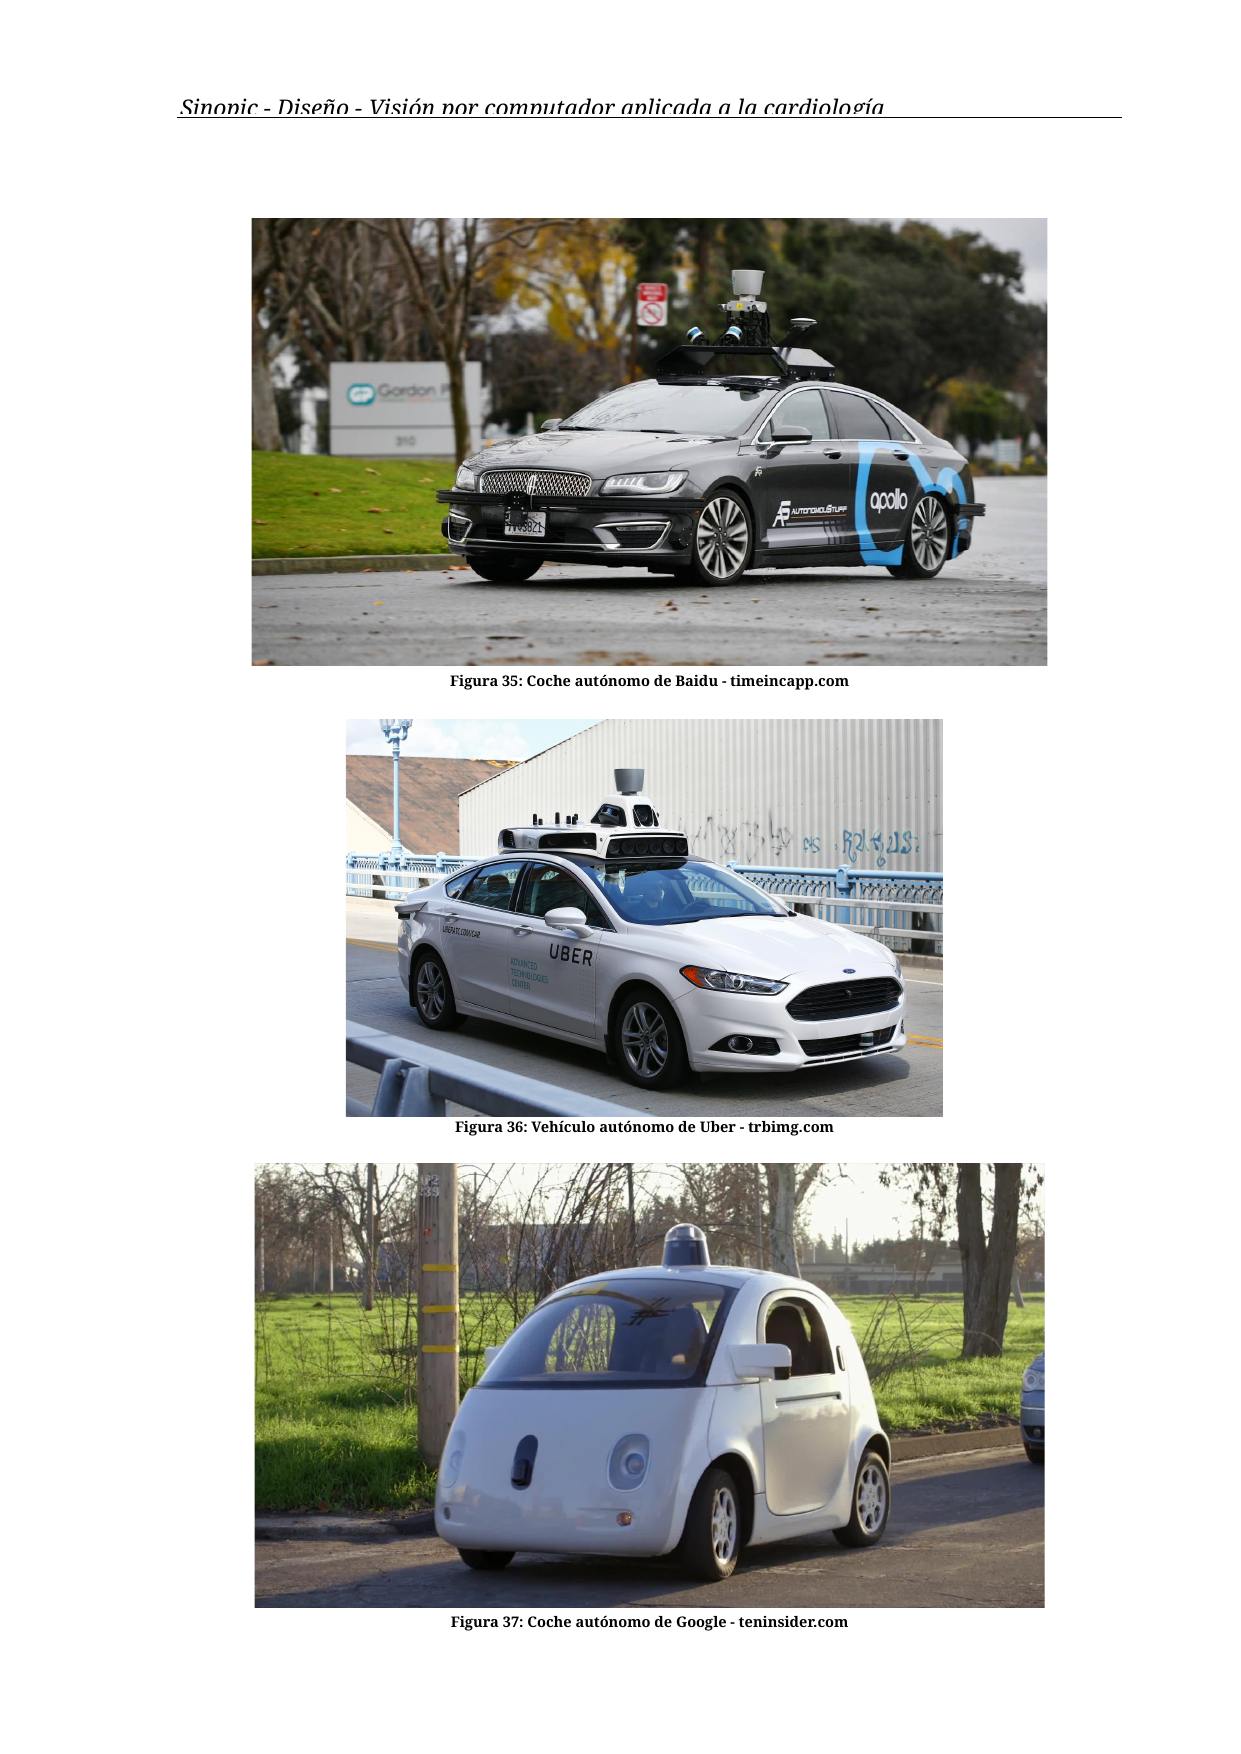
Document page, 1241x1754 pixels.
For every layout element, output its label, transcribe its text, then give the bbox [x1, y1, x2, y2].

picture [251, 218, 1048, 666]
text Figura 37: Coche autónomo de Google - teninsider.com [254, 1608, 1045, 1632]
picture [345, 719, 943, 1117]
picture [254, 1163, 1045, 1608]
text Figura 36: Vehículo autónomo de Uber - trbimg.com [346, 1117, 943, 1137]
text Figura 35: Coche autónomo de Baidu - timeincapp.com [252, 666, 1047, 690]
